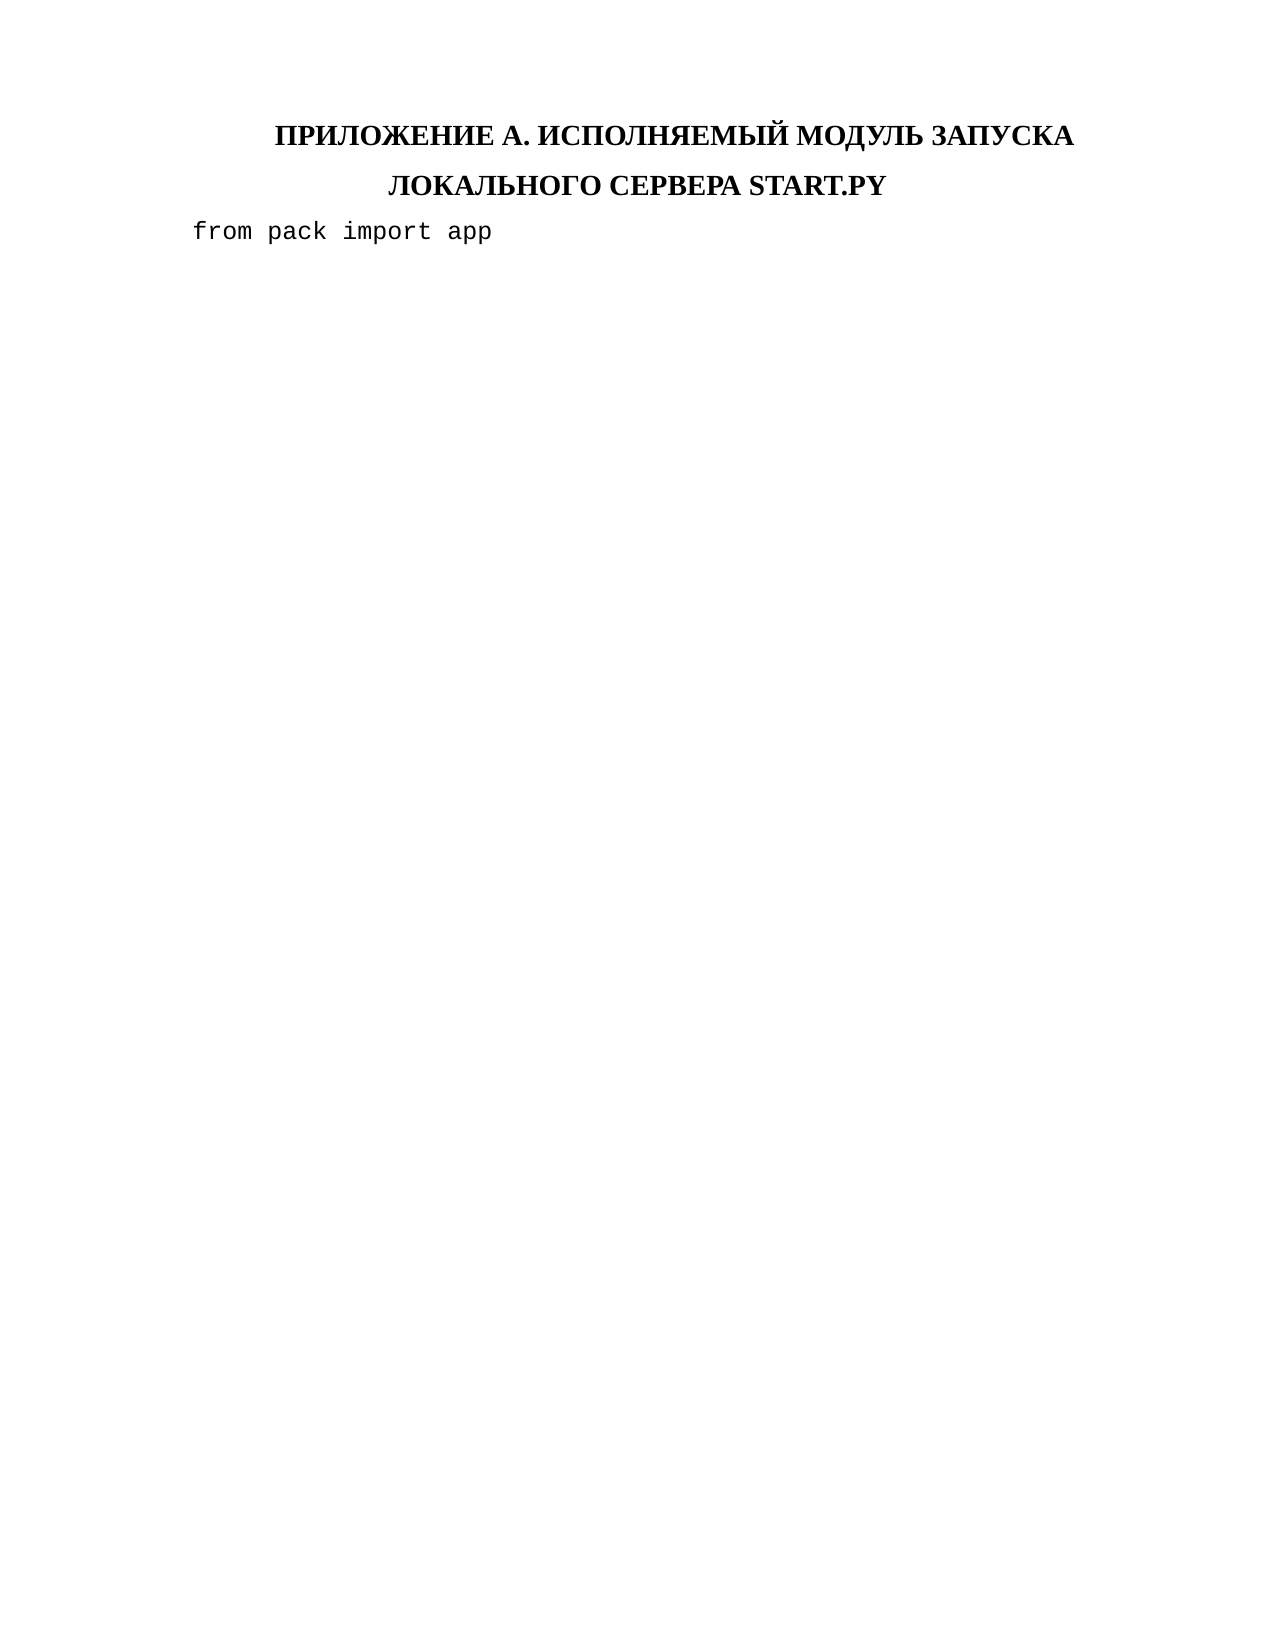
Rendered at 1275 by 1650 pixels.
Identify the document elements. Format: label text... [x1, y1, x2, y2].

text from pack import app [118, 219, 1157, 247]
subtitle Приложение А. Исполняемый модуль запуска локального сервера start.py [118, 118, 1157, 202]
